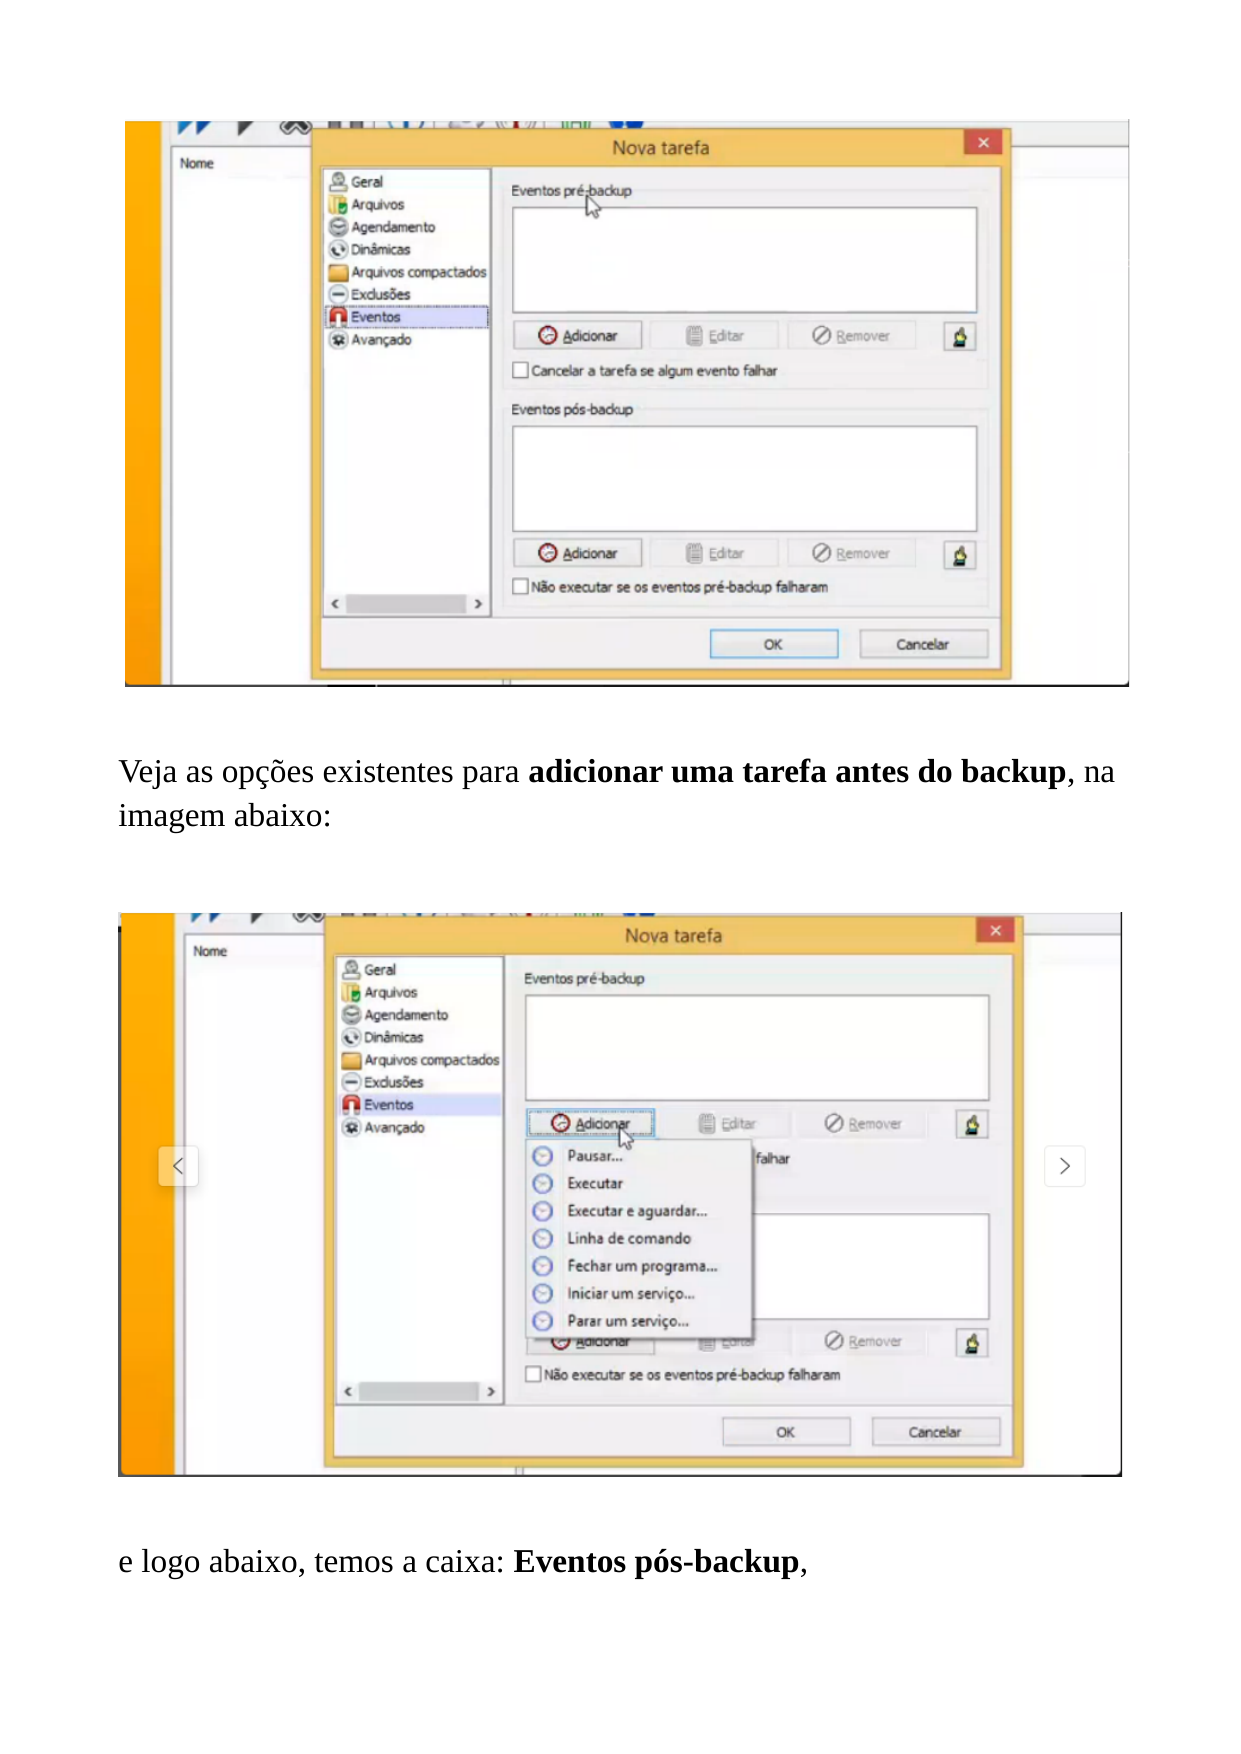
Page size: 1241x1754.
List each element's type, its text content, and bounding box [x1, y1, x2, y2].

text e logo abaixo, temos a caixa: Eventos pós-backup, [118, 1541, 1122, 1579]
picture [118, 912, 1123, 1477]
picture [125, 119, 1130, 687]
text Veja as opções existentes para adicionar uma tarefa antes do backup, na imagem abaixo: [118, 751, 1122, 834]
